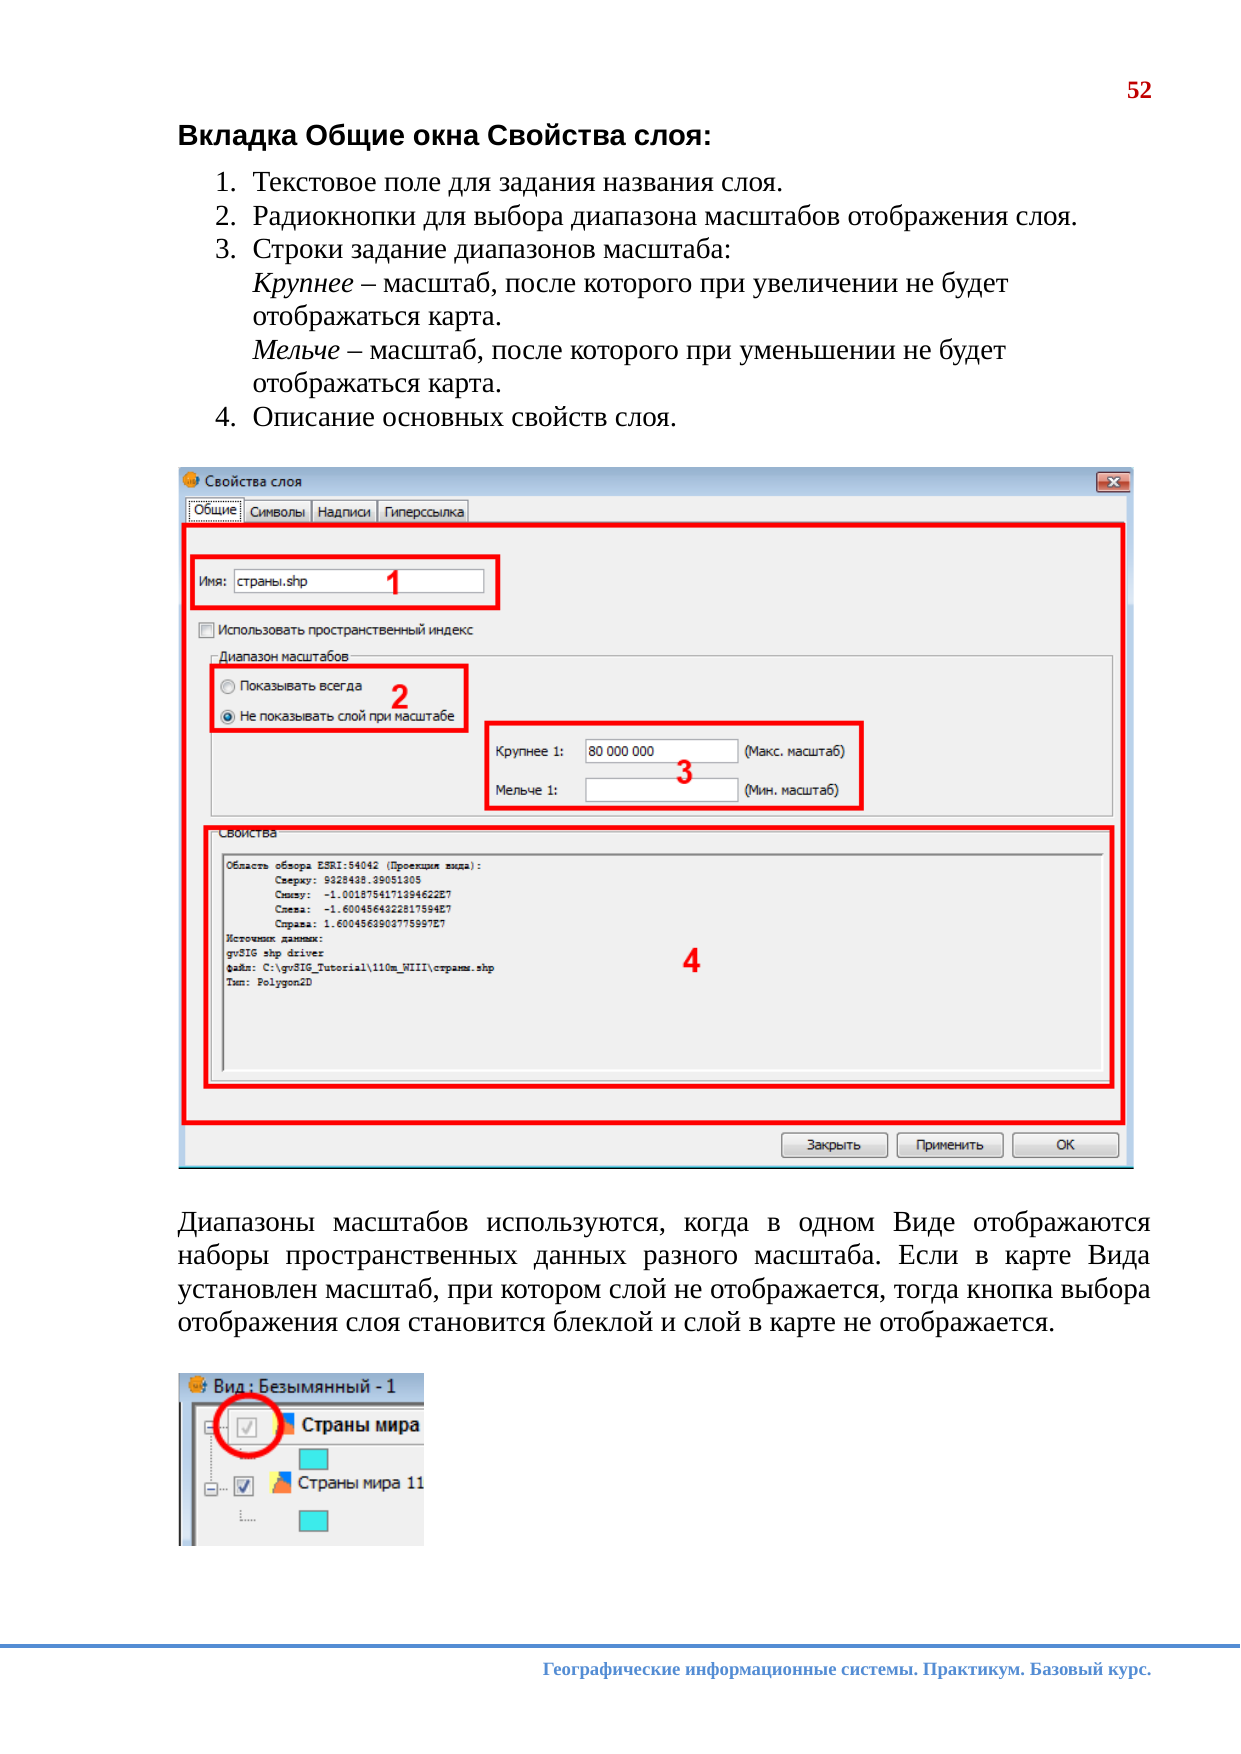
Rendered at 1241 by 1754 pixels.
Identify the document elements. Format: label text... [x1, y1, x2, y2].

picture [178, 467, 1134, 1169]
list Текстовое поле для задания названия слоя. [215, 164, 1152, 198]
list Строки задание диапазонов масштаба: Крупнее – масштаб, после которого при увеличении не будет отображаться карта. Мельче – масштаб, после которого при уменьшении не будет отображаться карта. [215, 231, 1152, 399]
picture [178, 1373, 424, 1546]
list Радиокнопки для выбора диапазона масштабов отображения слоя. [215, 198, 1152, 231]
text Диапазоны масштабов используются, когда в одном Виде отображаются наборы пространственных данных разного масштаба. Если в карте Вида установлен масштаб, при котором слой не отображается, тогда кнопка выбора отображения слоя становится блеклой и слой в карте не отображается. [177, 1204, 1152, 1338]
list Описание основных свойств слоя. [215, 399, 1152, 432]
subtitle Вкладка Общие окна Свойства слоя: [177, 118, 1152, 152]
